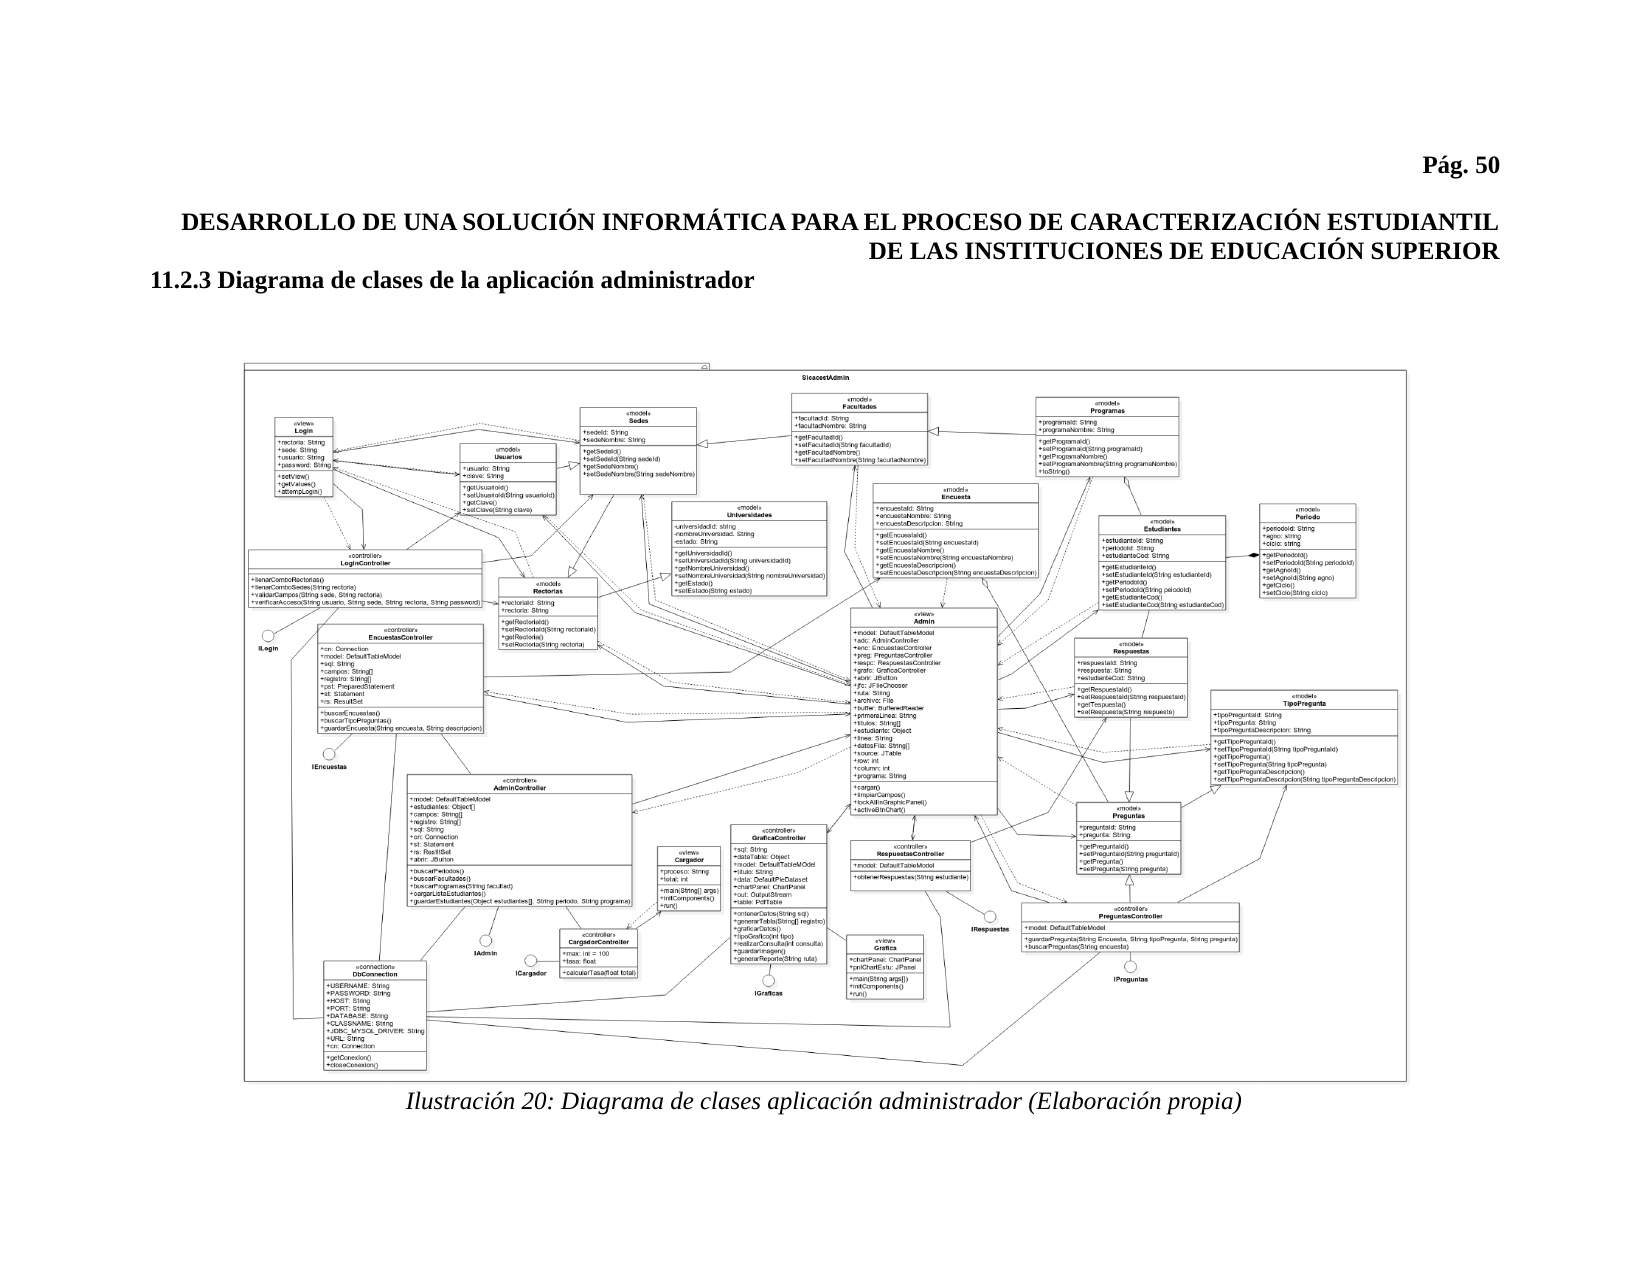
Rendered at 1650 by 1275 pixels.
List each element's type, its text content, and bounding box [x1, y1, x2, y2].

text Ilustración 20: Diagrama de clases aplicación administrador (Elaboración propia) [150, 334, 1500, 1114]
picture [239, 359, 1411, 1086]
subtitle 11.2.3 Diagrama de clases de la aplicación administrador [150, 265, 1500, 294]
